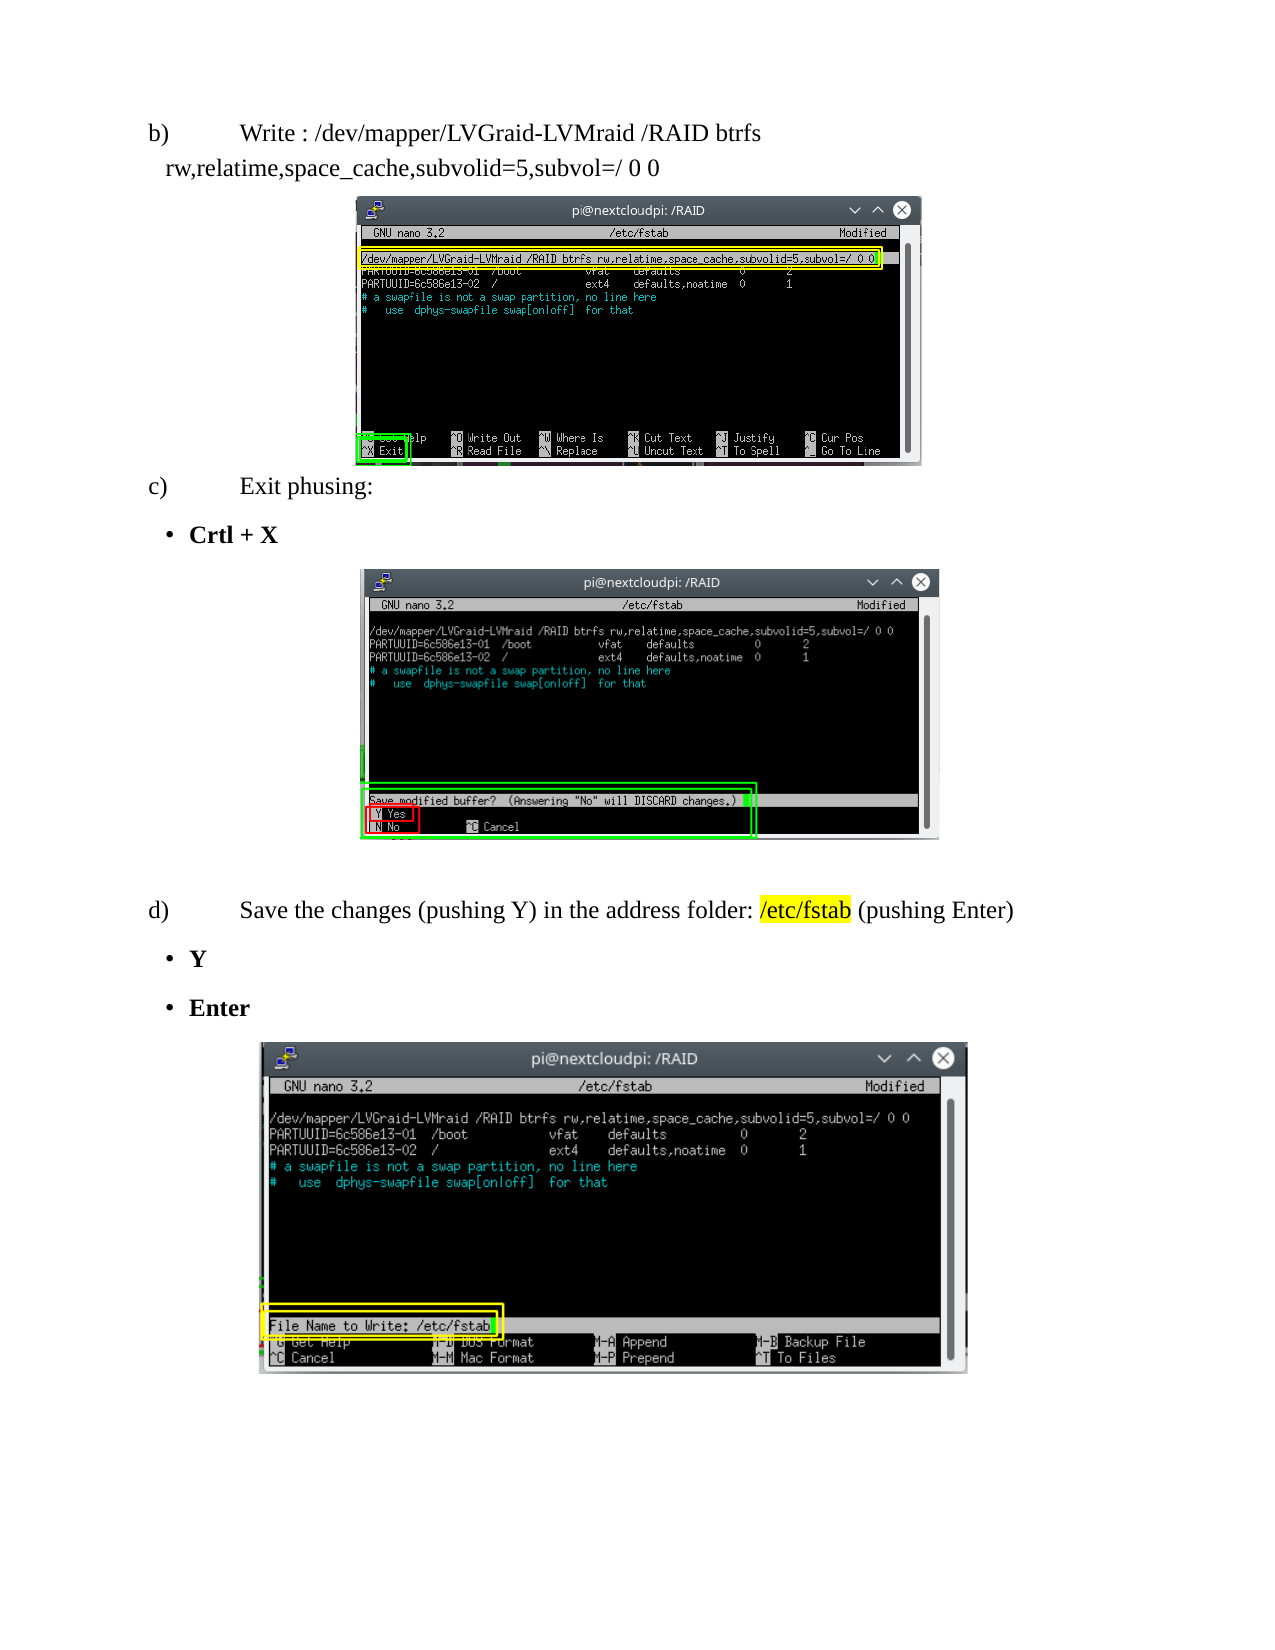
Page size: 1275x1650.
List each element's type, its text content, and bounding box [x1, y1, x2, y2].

list Exit phusing: [142, 202, 1157, 500]
list Enter [165, 993, 1157, 1022]
list Save the changes (pushing Y) in the address folder: /etc/fstab (pushing Enter) [142, 895, 1157, 923]
picture [258, 1042, 968, 1374]
list Y [165, 944, 1157, 973]
picture [360, 569, 940, 840]
picture [355, 196, 922, 466]
list Crtl + X [165, 521, 1157, 549]
list Write : /dev/mapper/LVGraid-LVMraid /RAID btrfs rw,relatime,space_cache,subvolid=5,subvol=/ 0 0 [142, 118, 1157, 181]
